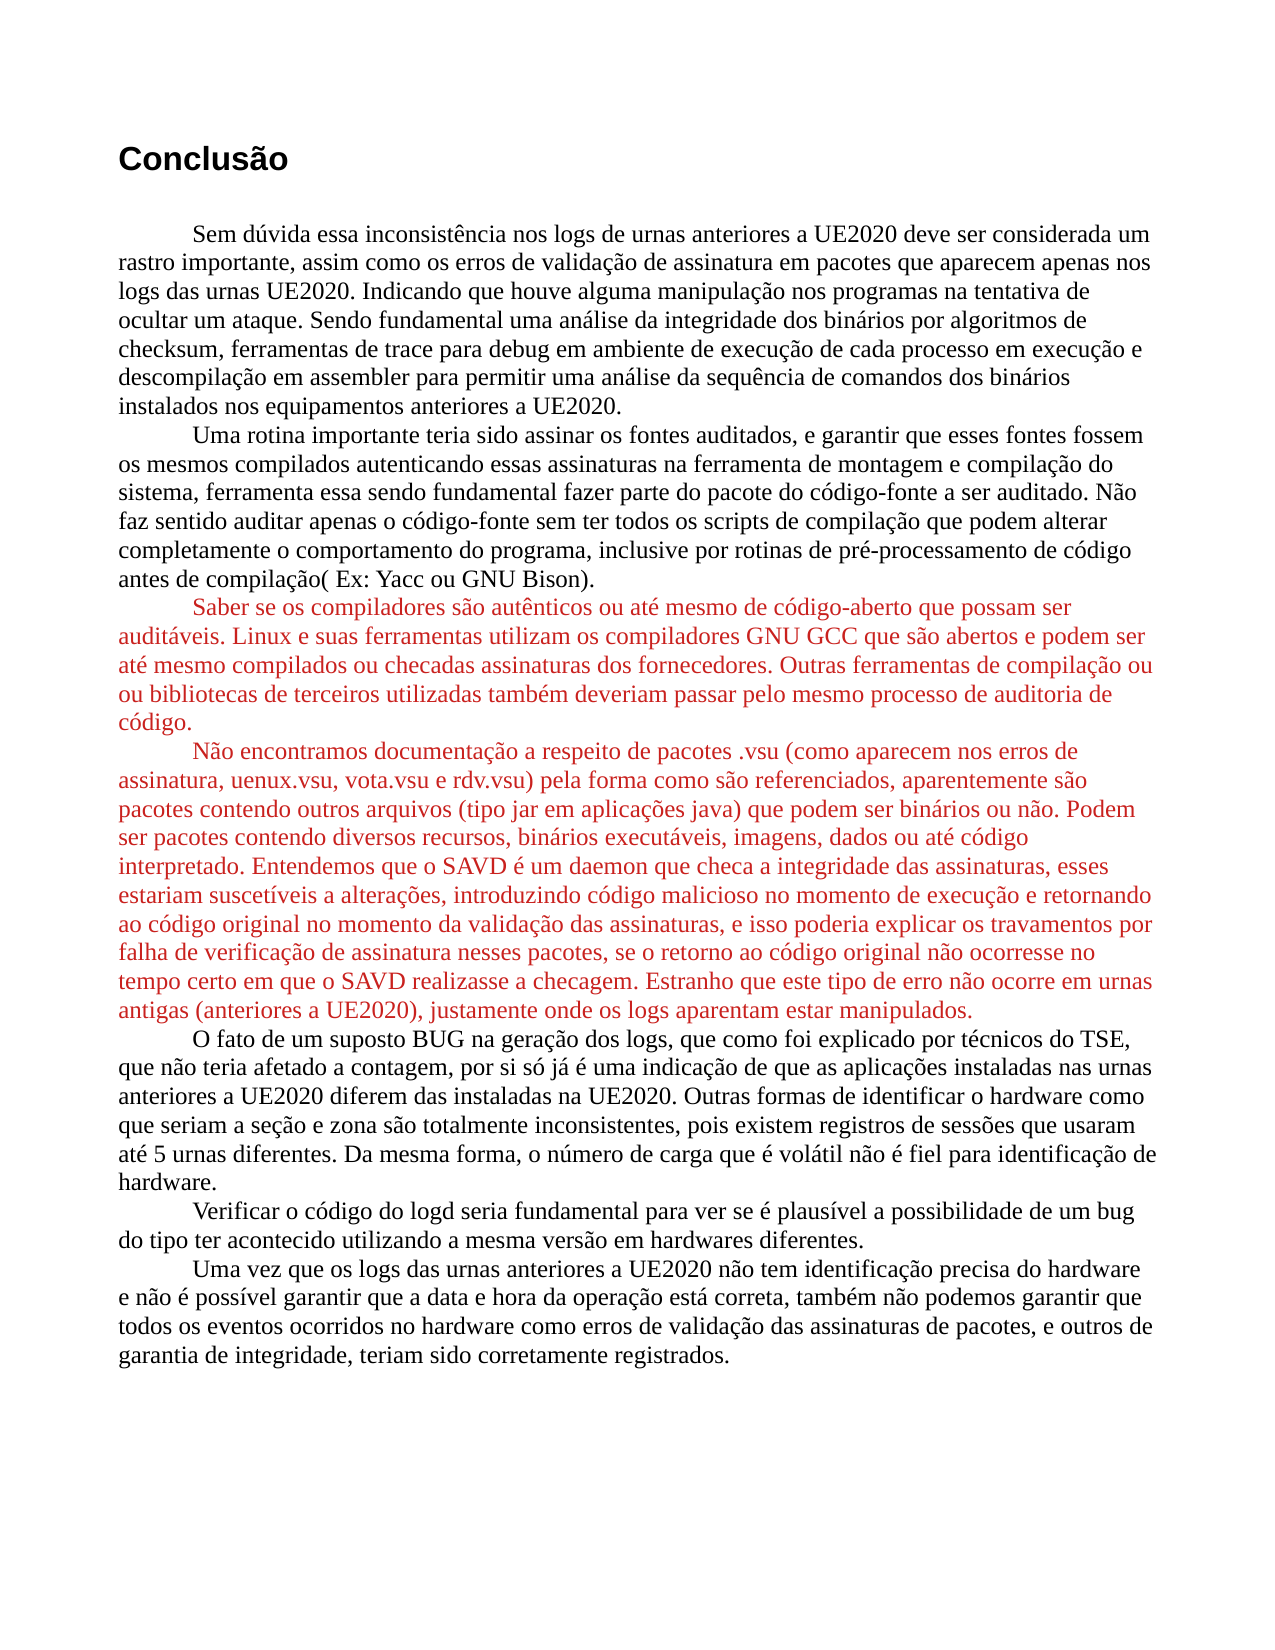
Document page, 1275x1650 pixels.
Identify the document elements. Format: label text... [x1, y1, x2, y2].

text Saber se os compiladores são autênticos ou até mesmo de código-aberto que possam ser auditáveis. Linux e suas ferramentas utilizam os compiladores GNU GCC que são abertos e podem ser até mesmo compilados ou checadas assinaturas dos fornecedores. Outras ferramentas de compilação ou ou bibliotecas de terceiros utilizadas também deveriam passar pelo mesmo processo de auditoria de código. [118, 592, 1157, 736]
text Uma vez que os logs das urnas anteriores a UE2020 não tem identificação precisa do hardware e não é possível garantir que a data e hora da operação está correta, também não podemos garantir que todos os eventos ocorridos no hardware como erros de validação das assinaturas de pacotes, e outros de garantia de integridade, teriam sido corretamente registrados. [118, 1254, 1157, 1369]
text O fato de um suposto BUG na geração dos logs, que como foi explicado por técnicos do TSE, que não teria afetado a contagem, por si só já é uma indicação de que as aplicações instaladas nas urnas anteriores a UE2020 diferem das instaladas na UE2020. Outras formas de identificar o hardware como que seriam a seção e zona são totalmente inconsistentes, pois existem registros de sessões que usaram até 5 urnas diferentes. Da mesma forma, o número de carga que é volátil não é fiel para identificação de hardware. [118, 1024, 1157, 1196]
text Uma rotina importante teria sido assinar os fontes auditados, e garantir que esses fontes fossem os mesmos compilados autenticando essas assinaturas na ferramenta de montagem e compilação do sistema, ferramenta essa sendo fundamental fazer parte do pacote do código-fonte a ser auditado. Não faz sentido auditar apenas o código-fonte sem ter todos os scripts de compilação que podem alterar completamente o comportamento do programa, inclusive por rotinas de pré-processamento de código antes de compilação( Ex: Yacc ou GNU Bison). [118, 420, 1157, 592]
text Não encontramos documentação a respeito de pacotes .vsu (como aparecem nos erros de assinatura, uenux.vsu, vota.vsu e rdv.vsu) pela forma como são referenciados, aparentemente são pacotes contendo outros arquivos (tipo jar em aplicações java) que podem ser binários ou não. Podem ser pacotes contendo diversos recursos, binários executáveis, imagens, dados ou até código interpretado. Entendemos que o SAVD é um daemon que checa a integridade das assinaturas, esses estariam suscetíveis a alterações, introduzindo código malicioso no momento de execução e retornando ao código original no momento da validação das assinaturas, e isso poderia explicar os travamentos por falha de verificação de assinatura nesses pacotes, se o retorno ao código original não ocorresse no tempo certo em que o SAVD realizasse a checagem. Estranho que este tipo de erro não ocorre em urnas antigas (anteriores a UE2020), justamente onde os logs aparentam estar manipulados. [118, 736, 1157, 1024]
subtitle Conclusão [118, 139, 1157, 177]
text Verificar o código do logd seria fundamental para ver se é plausível a possibilidade de um bug do tipo ter acontecido utilizando a mesma versão em hardwares diferentes. [118, 1196, 1157, 1254]
text Sem dúvida essa inconsistência nos logs de urnas anteriores a UE2020 deve ser considerada um rastro importante, assim como os erros de validação de assinatura em pacotes que aparecem apenas nos logs das urnas UE2020. Indicando que houve alguma manipulação nos programas na tentativa de ocultar um ataque. Sendo fundamental uma análise da integridade dos binários por algoritmos de checksum, ferramentas de trace para debug em ambiente de execução de cada processo em execução e descompilação em assembler para permitir uma análise da sequência de comandos dos binários instalados nos equipamentos anteriores a UE2020. [118, 219, 1157, 420]
